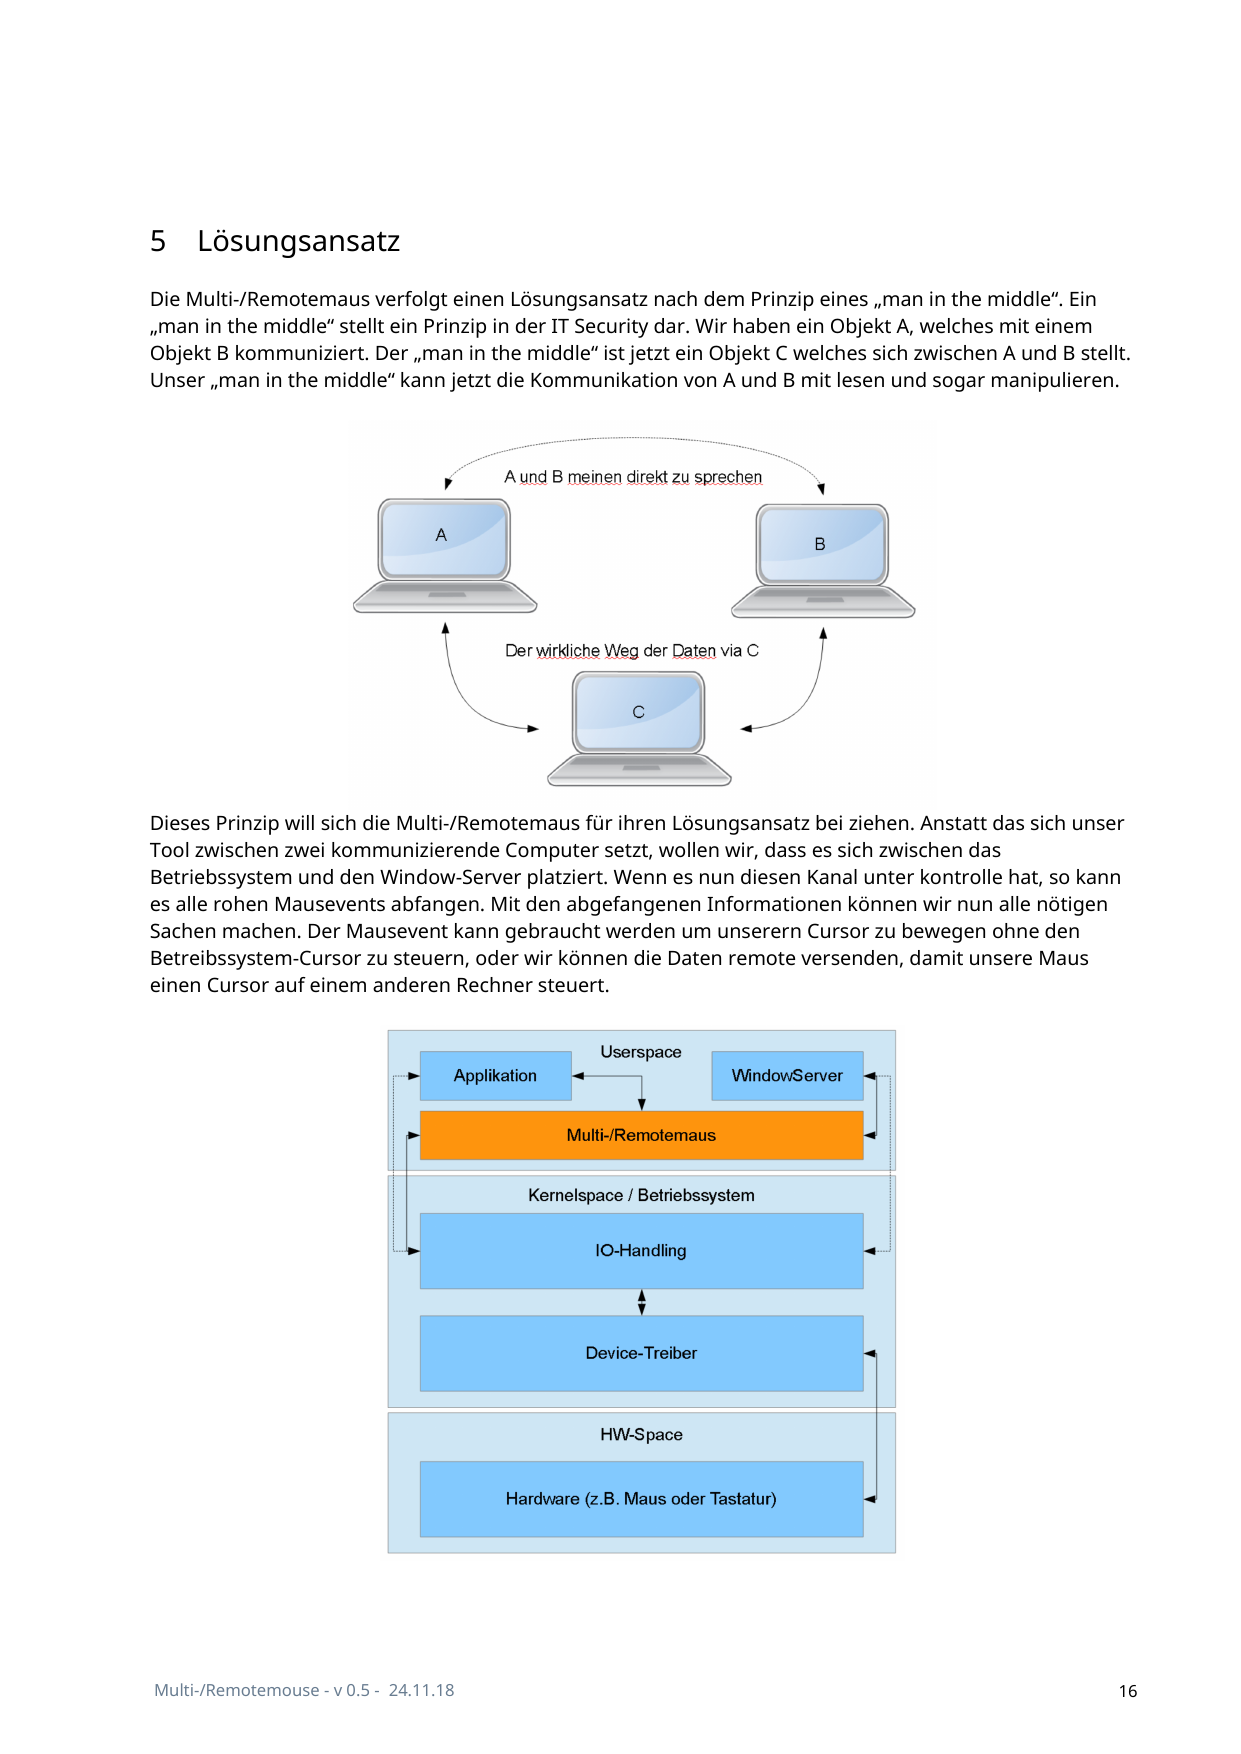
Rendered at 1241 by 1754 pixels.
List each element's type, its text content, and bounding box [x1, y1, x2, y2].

picture [348, 420, 937, 810]
text Die Multi-/Remotemaus verfolgt einen Lösungsansatz nach dem Prinzip eines „man in the middle“. Ein „man in the middle“ stellt ein Prinzip in der IT Security dar. Wir haben ein Objekt A, welches mit einem Objekt B kommuniziert. Der „man in the middle“ ist jetzt ein Objekt C welches sich zwischen A und B stellt. Unser „man in the middle“ kann jetzt die Kommunikation von A und B mit lesen und sogar manipulieren. [149, 285, 1136, 393]
subtitle Lösungsansatz [149, 221, 1136, 260]
picture [380, 1025, 905, 1561]
text Dieses Prinzip will sich die Multi-/Remotemaus für ihren Lösungsansatz bei ziehen. Anstatt das sich unser Tool zwischen zwei kommunizierende Computer setzt, wollen wir, dass es sich zwischen das Betriebssystem und den Window-Server platziert. Wenn es nun diesen Kanal unter kontrolle hat, so kann es alle rohen Mausevents abfangen. Mit den abgefangenen Informationen können wir nun alle nötigen Sachen machen. Der Mausevent kann gebraucht werden um unserern Cursor zu bewegen ohne den Betreibssystem-Cursor zu steuern, oder wir können die Daten remote versenden, damit unsere Maus einen Cursor auf einem anderen Rechner steuert. [149, 420, 1136, 998]
